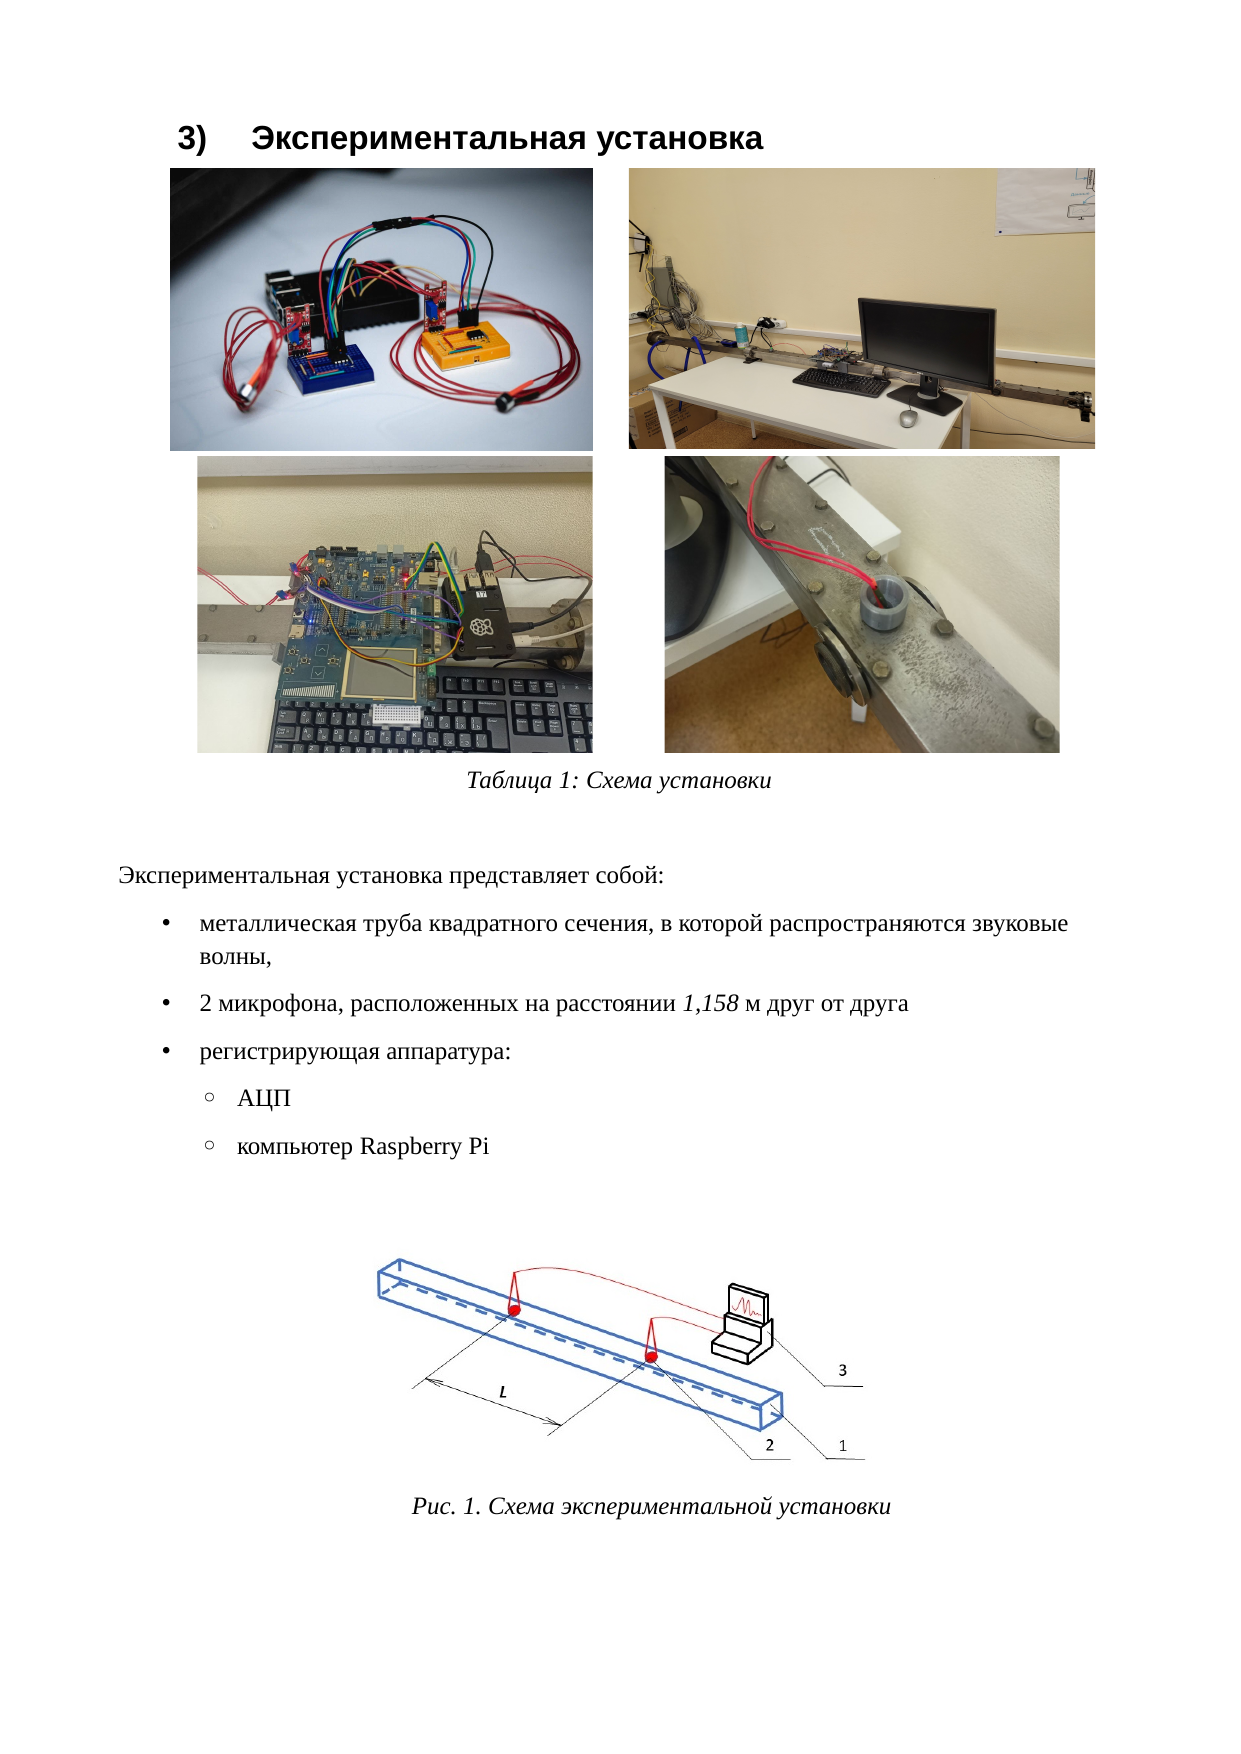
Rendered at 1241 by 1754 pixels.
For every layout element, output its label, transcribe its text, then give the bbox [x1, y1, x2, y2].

picture [353, 1226, 887, 1474]
picture [664, 456, 1060, 753]
picture [628, 168, 1096, 449]
table_header [620, 169, 1104, 456]
text Таблица 1: Схема установки [118, 765, 1122, 794]
text Рис. 1. Схема экспериментальной установки [177, 1491, 1122, 1520]
picture [197, 456, 593, 753]
table_cell [620, 456, 664, 753]
list АЦП [199, 1083, 1122, 1112]
picture [170, 168, 593, 451]
list компьютер Raspberry Pi [199, 1131, 1122, 1160]
table_header [170, 169, 620, 456]
table_cell [170, 456, 197, 753]
list металлическая труба квадратного сечения, в которой распространяются звуковые волны, [162, 908, 1122, 969]
list регистрирующая аппаратура: [162, 1036, 1122, 1065]
table_cell [1060, 456, 1104, 753]
list 2 микрофона, расположенных на расстоянии 1,158 м друг от друга [162, 988, 1122, 1017]
text Экспериментальная установка представляет собой: [118, 860, 1122, 889]
table_cell [593, 456, 620, 753]
subtitle Экспериментальная установка [177, 118, 1093, 157]
